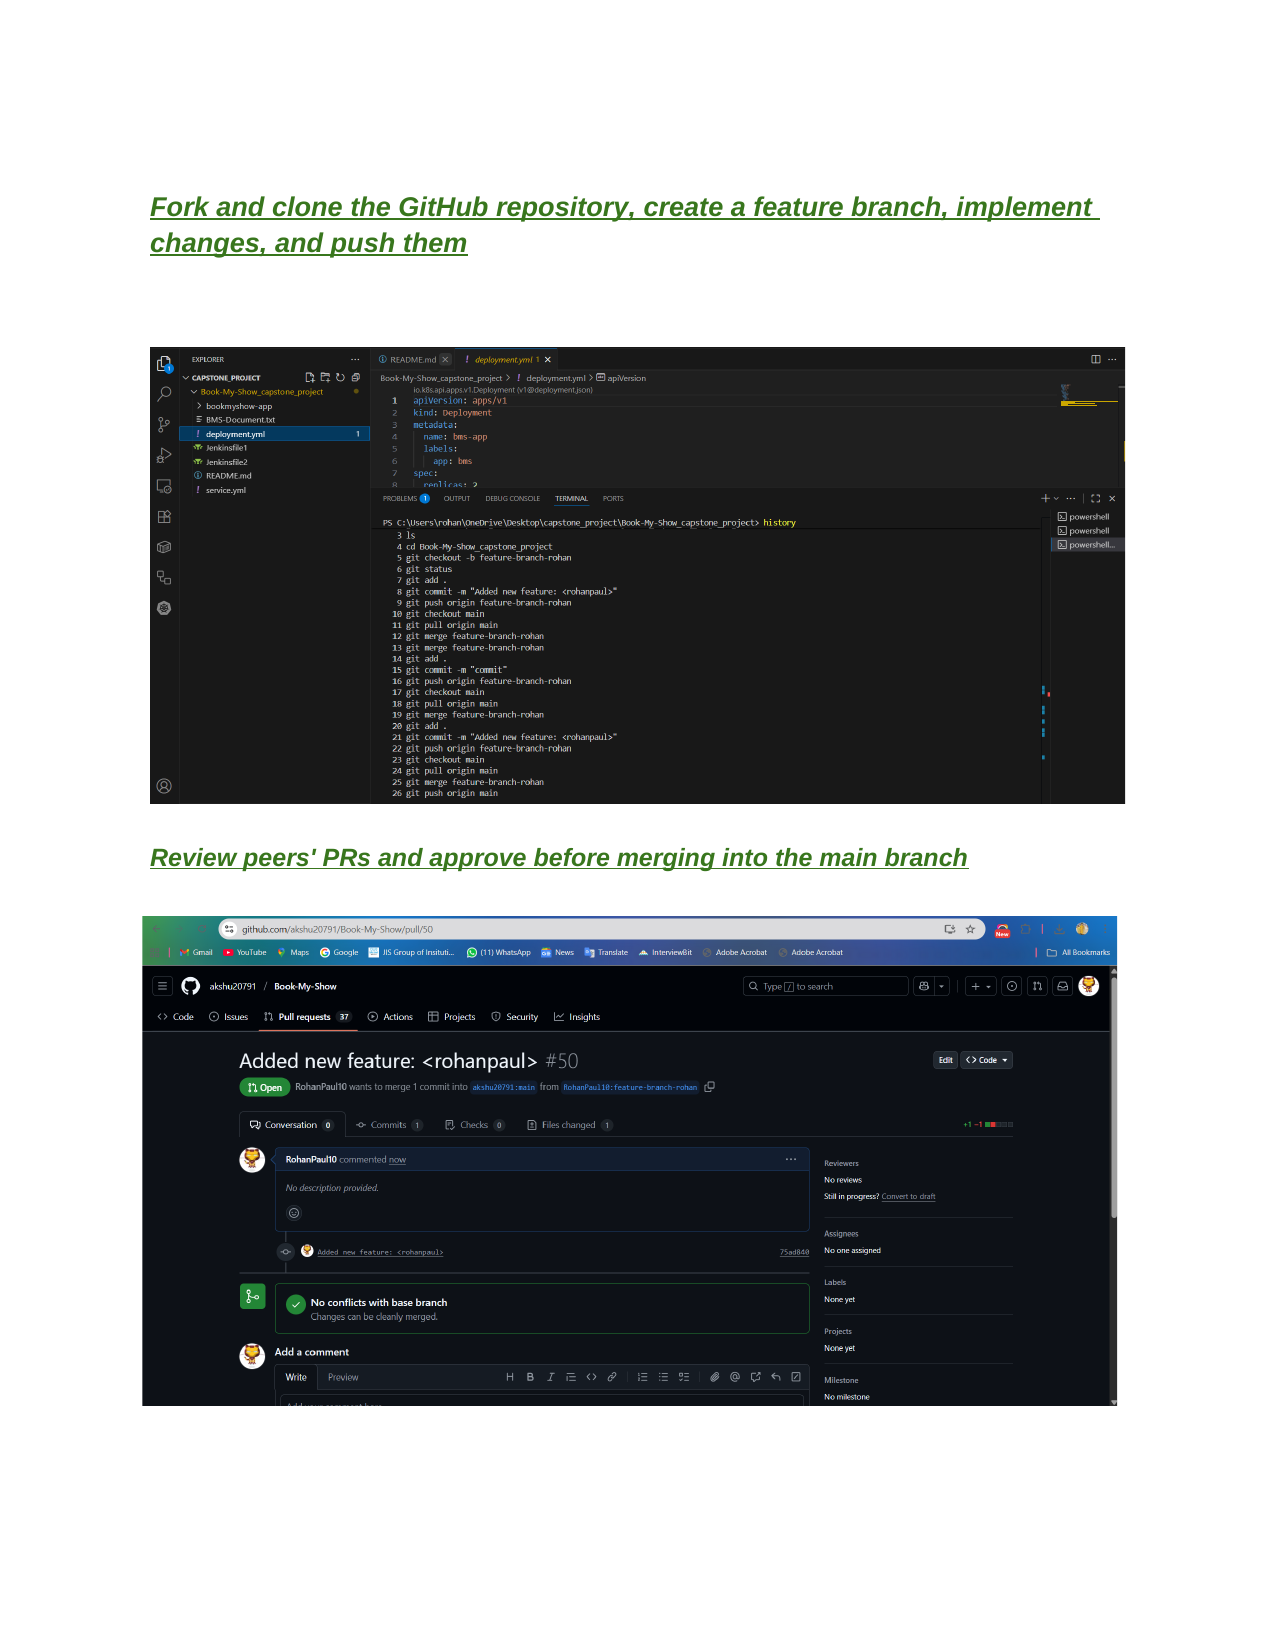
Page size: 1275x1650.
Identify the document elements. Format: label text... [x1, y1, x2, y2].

picture [150, 347, 1125, 804]
picture [142, 916, 1118, 1406]
text Review peers' PRs and approve before merging into the main branch [150, 843, 1125, 872]
text Fork and clone the GitHub repository, create a feature branch, implement changes, and push them [150, 191, 1125, 258]
